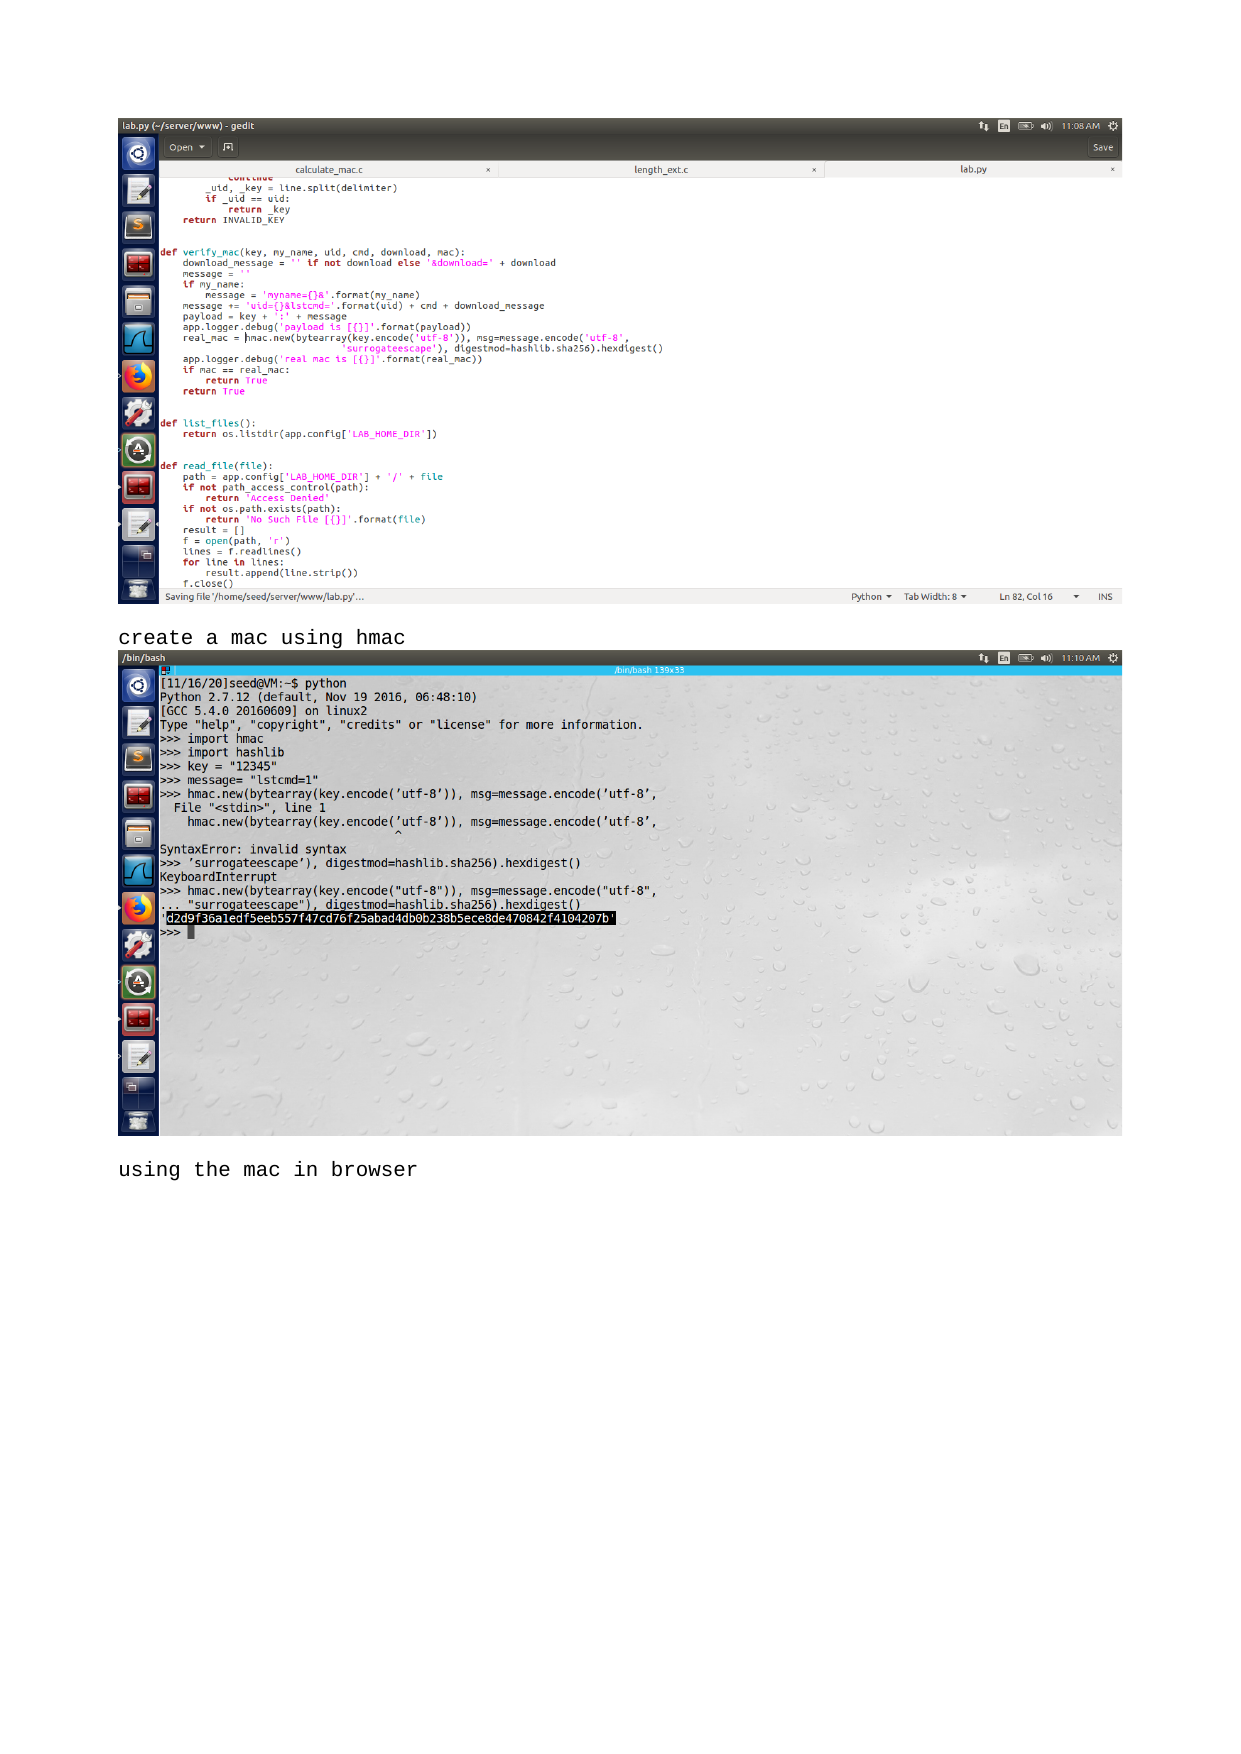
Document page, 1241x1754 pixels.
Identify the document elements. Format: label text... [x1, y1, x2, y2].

picture [118, 650, 1123, 1136]
text using the mac in browser [118, 1159, 1122, 1183]
picture [118, 118, 1123, 604]
text create a mac using hmac [118, 627, 1122, 650]
